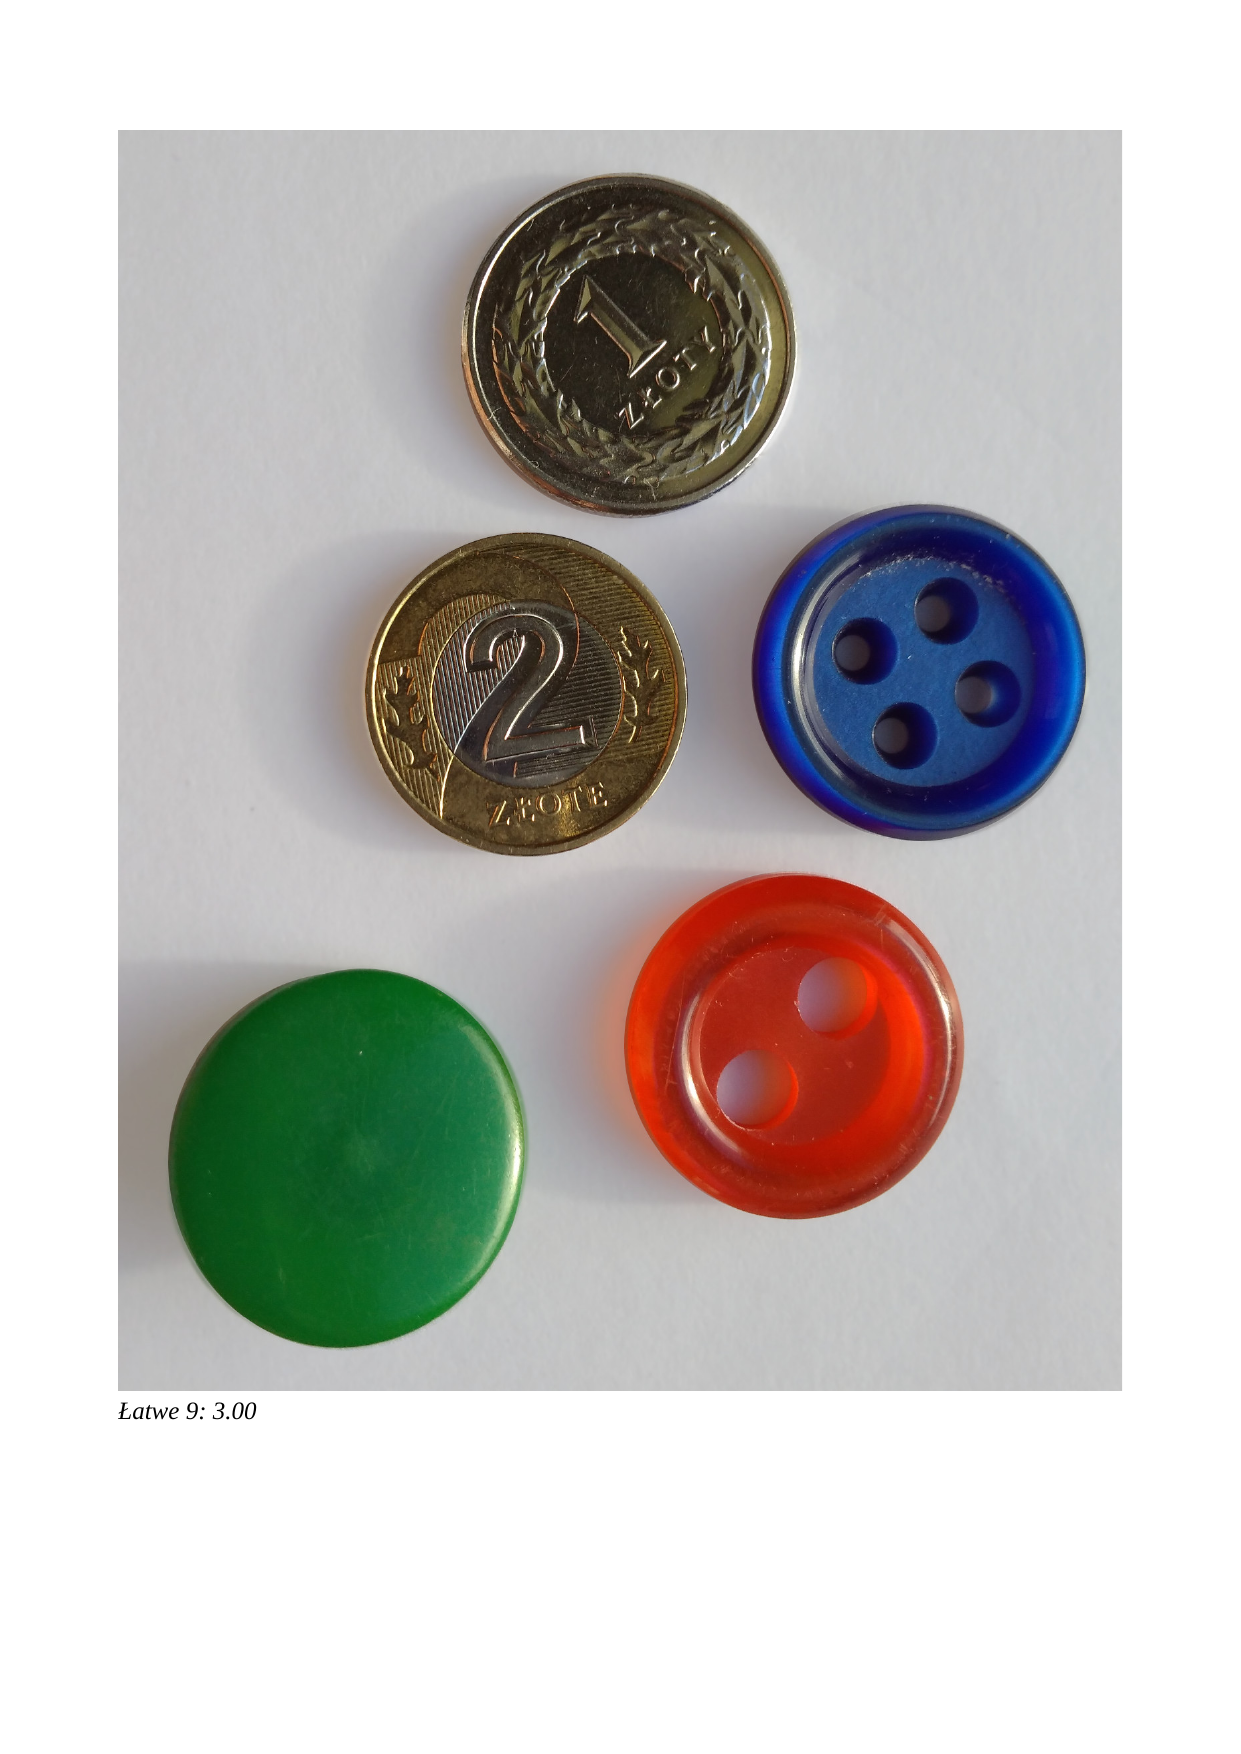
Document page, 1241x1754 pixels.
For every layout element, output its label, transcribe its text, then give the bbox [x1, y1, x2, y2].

text Łatwe 9: 3.00 [118, 1391, 1122, 1425]
picture [118, 130, 1123, 1391]
